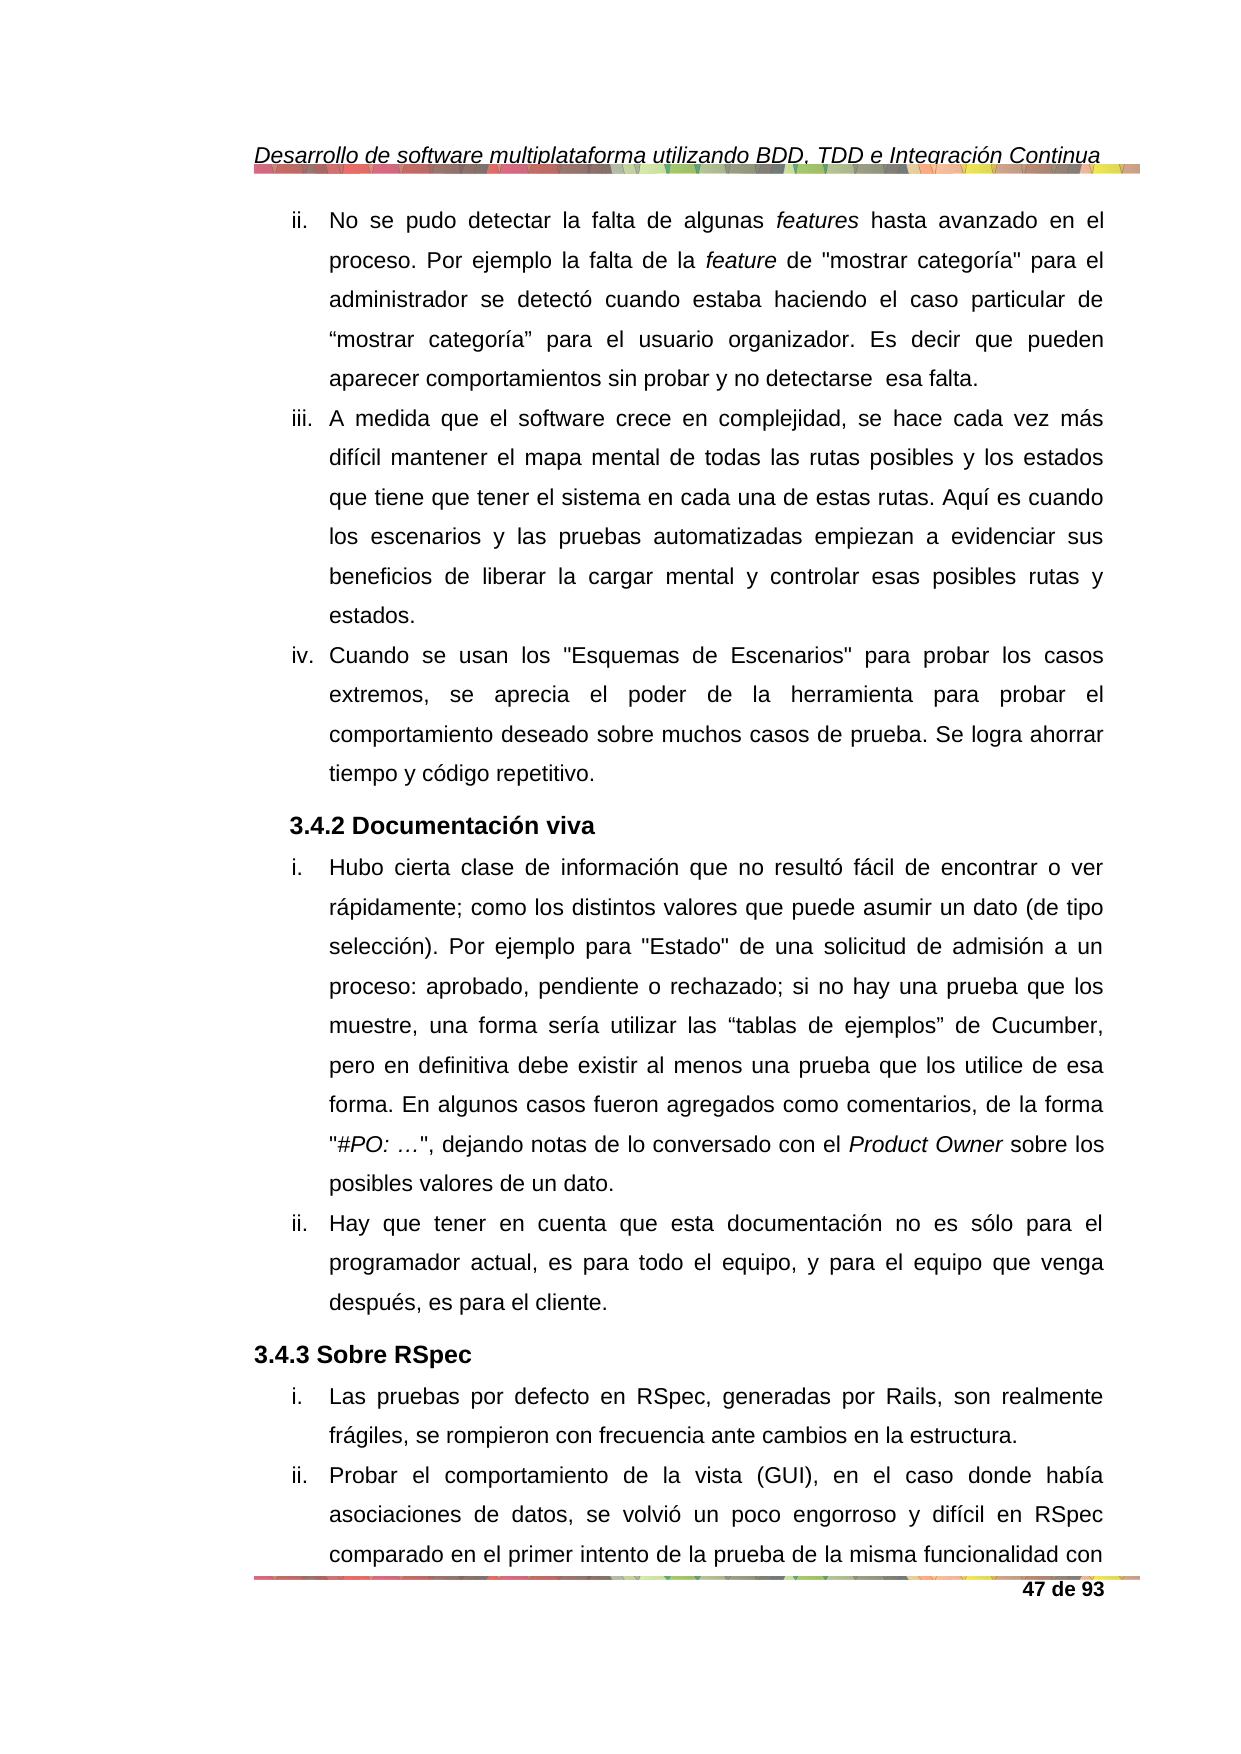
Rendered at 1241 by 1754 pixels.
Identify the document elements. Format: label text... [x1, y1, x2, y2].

list 3.4.2 Documentación viva [254, 811, 1104, 840]
text 3.4.3 Sobre RSpec [254, 1340, 1104, 1369]
list Cuando se usan los "Esquemas de Escenarios" para probar los casos extremos, se aprecia el poder de la herramienta para probar el comportamiento deseado sobre muchos casos de prueba. Se logra ahorrar tiempo y código repetitivo. [291, 642, 1104, 786]
list Las pruebas por defecto en RSpec, generadas por Rails, son realmente frágiles, se rompieron con frecuencia ante cambios en la estructura. [291, 1383, 1104, 1449]
list A medida que el software crece en complejidad, se hace cada vez más difícil mantener el mapa mental de todas las rutas posibles y los estados que tiene que tener el sistema en cada una de estas rutas. Aquí es cuando los escenarios y las pruebas automatizadas empiezan a evidenciar sus beneficios de liberar la cargar mental y controlar esas posibles rutas y estados. [291, 405, 1104, 628]
list Hay que tener en cuenta que esta documentación no es sólo para el programador actual, es para todo el equipo, y para el equipo que venga después, es para el cliente. [291, 1210, 1104, 1315]
list Probar el comportamiento de la vista (GUI), en el caso donde había asociaciones de datos, se volvió un poco engorroso y difícil en RSpec comparado en el primer intento de la prueba de la misma funcionalidad con [291, 1462, 1104, 1567]
list Hubo cierta clase de información que no resultó fácil de encontrar o ver rápidamente; como los distintos valores que puede asumir un dato (de tipo selección). Por ejemplo para "Estado" de una solicitud de admisión a un proceso: aprobado, pendiente o rechazado; si no hay una prueba que los muestre, una forma sería utilizar las “tablas de ejemplos” de Cucumber, pero en definitiva debe existir al menos una prueba que los utilice de esa forma. En algunos casos fueron agregados como comentarios, de la forma "#PO: …", dejando notas de lo conversado con el Product Owner sobre los posibles valores de un dato. [291, 854, 1104, 1197]
list No se pudo detectar la falta de algunas features hasta avanzado en el proceso. Por ejemplo la falta de la feature de "mostrar categoría" para el administrador se detectó cuando estaba haciendo el caso particular de “mostrar categoría” para el usuario organizador. Es decir que pueden aparecer comportamientos sin probar y no detectarse esa falta. [291, 207, 1104, 392]
